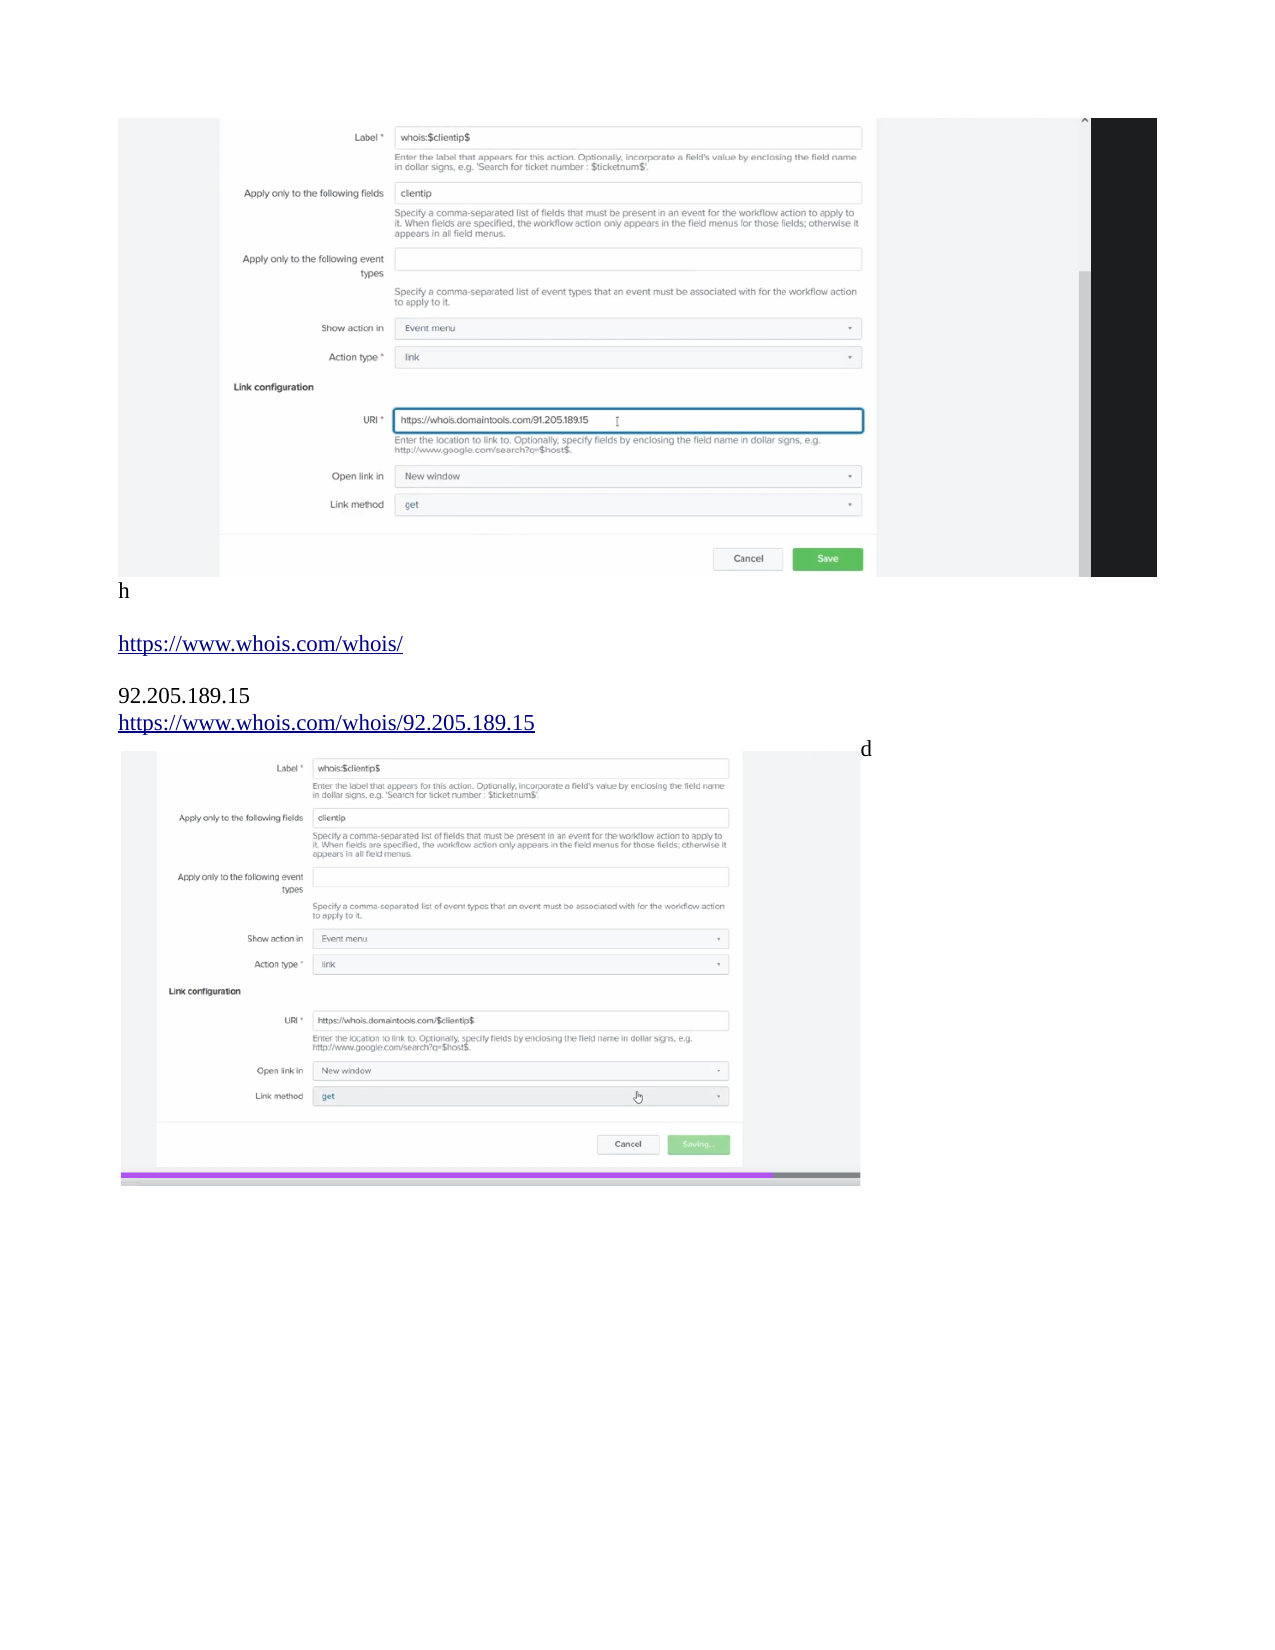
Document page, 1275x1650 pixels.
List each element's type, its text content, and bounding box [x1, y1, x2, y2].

text 92.205.189.15 [118, 682, 1157, 709]
picture [121, 751, 861, 1186]
text d [118, 735, 1157, 761]
text h [118, 577, 1157, 603]
text https://www.whois.com/whois/ [118, 629, 1157, 656]
text https://www.whois.com/whois/92.205.189.15 [118, 709, 1157, 735]
picture [118, 118, 1157, 577]
